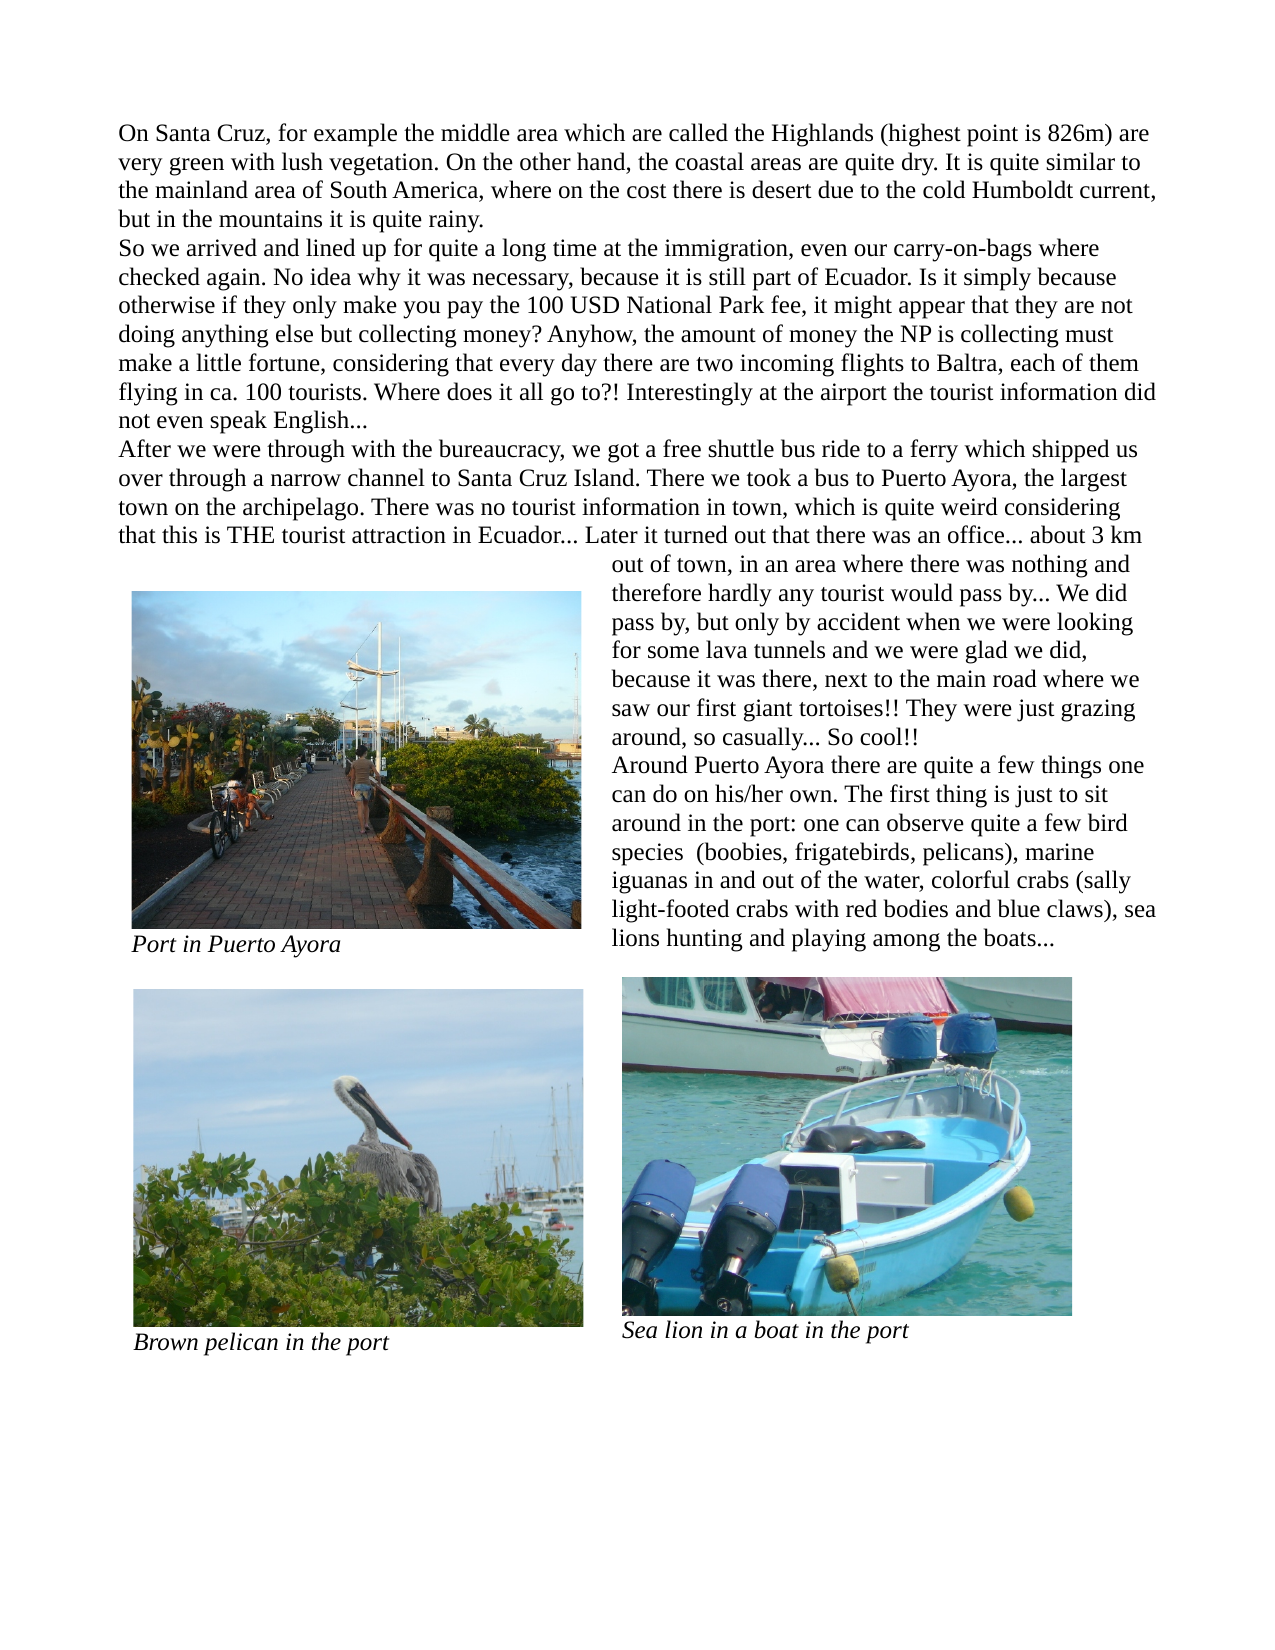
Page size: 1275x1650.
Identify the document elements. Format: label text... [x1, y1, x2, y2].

text Brown pelican in the port [133, 1327, 583, 1355]
picture [133, 989, 584, 1327]
text After we were through with the bureaucracy, we got a free shuttle bus ride to a ferry which shipped us over through a narrow channel to Santa Cruz Island. There we took a bus to Puerto Ayora, the largest town on the archipelago. There was no tourist information in town, which is quite weird considering that this is THE tourist attraction in Ecuador... Later it turned out that there was an office... about 3 km out of town, in an area where there was nothing and therefore hardly any tourist would pass by... We did pass by, but only by accident when we were looking for some lava tunnels and we were glad we did, because it was there, next to the main road where we saw our first giant tortoises!! They were just grazing around, so casually... So cool!! [118, 434, 1157, 751]
text [131, 571, 581, 591]
text On Santa Cruz, for example the middle area which are called the Highlands (highest point is 826m) are very green with lush vegetation. On the other hand, the coastal areas are quite dry. It is quite similar to the mainland area of South America, where on the cost there is desert due to the cold Humboldt current, but in the mountains it is quite rainy. [118, 118, 1157, 233]
text Sea lion in a boat in the port [622, 1316, 1072, 1344]
text So we arrived and lined up for quite a long time at the immigration, even our carry-on-bags where checked again. No idea why it was necessary, because it is still part of Ecuador. Is it simply because otherwise if they only make you pay the 100 USD National Park fee, it might appear that they are not doing anything else but collecting money? Anyhow, the amount of money the NP is collecting must make a little fortune, considering that every day there are two incoming flights to Baltra, each of them flying in ca. 100 tourists. Where does it all go to?! Interestingly at the airport the tourist information did not even speak English... [118, 233, 1157, 434]
picture [131, 591, 582, 929]
text Around Puerto Ayora there are quite a few things one can do on his/her own. The first thing is just to sit around in the port: one can observe quite a few bird species (boobies, frigatebirds, pelicans), marine iguanas in and out of the water, colorful crabs (sally light-footed crabs with red bodies and blue claws), sea lions hunting and playing among the boats... [581, 751, 1157, 952]
text Port in Puerto Ayora [131, 929, 581, 957]
picture [622, 977, 1073, 1316]
